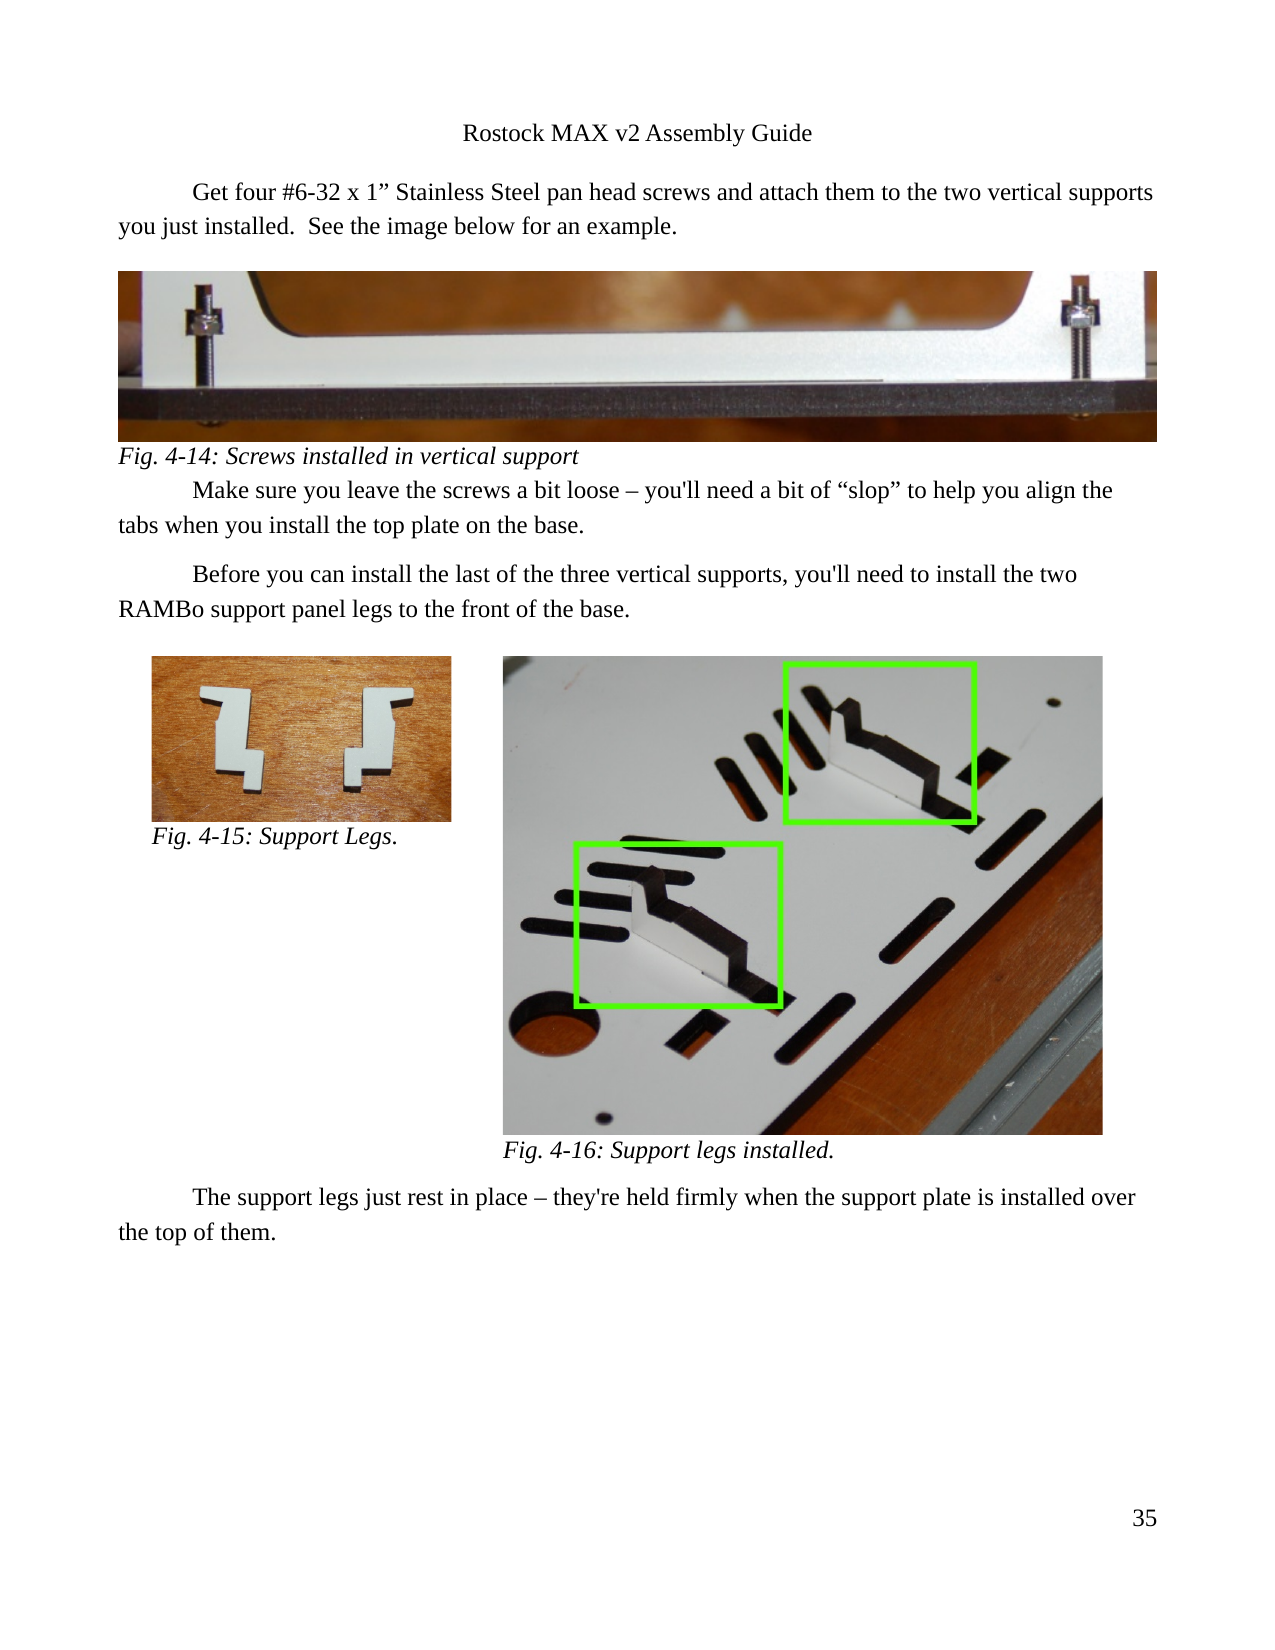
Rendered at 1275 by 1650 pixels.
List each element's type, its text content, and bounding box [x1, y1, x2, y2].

text The support legs just rest in place – they're held firmly when the support plate is installed over the top of them. [118, 1182, 1157, 1246]
text Fig. 4-16: Support legs installed. [503, 1135, 1103, 1163]
text Make sure you leave the screws a bit loose – you'll need a bit of “slop” to help you align the tabs when you install the top plate on the base. [118, 470, 1157, 539]
picture [118, 271, 1157, 442]
text [118, 259, 1157, 271]
text Get four #6-32 x 1” Stainless Steel pan head screws and attach them to the two vertical supports you just installed. See the image below for an example. [118, 177, 1157, 240]
picture [151, 656, 452, 822]
text Before you can install the last of the three vertical supports, you'll need to install the two RAMBo support panel legs to the front of the base. [118, 559, 1157, 622]
text Fig. 4-14: Screws installed in vertical support [118, 442, 1157, 470]
text Fig. 4-15: Support Legs. [152, 822, 452, 850]
picture [502, 656, 1103, 1135]
